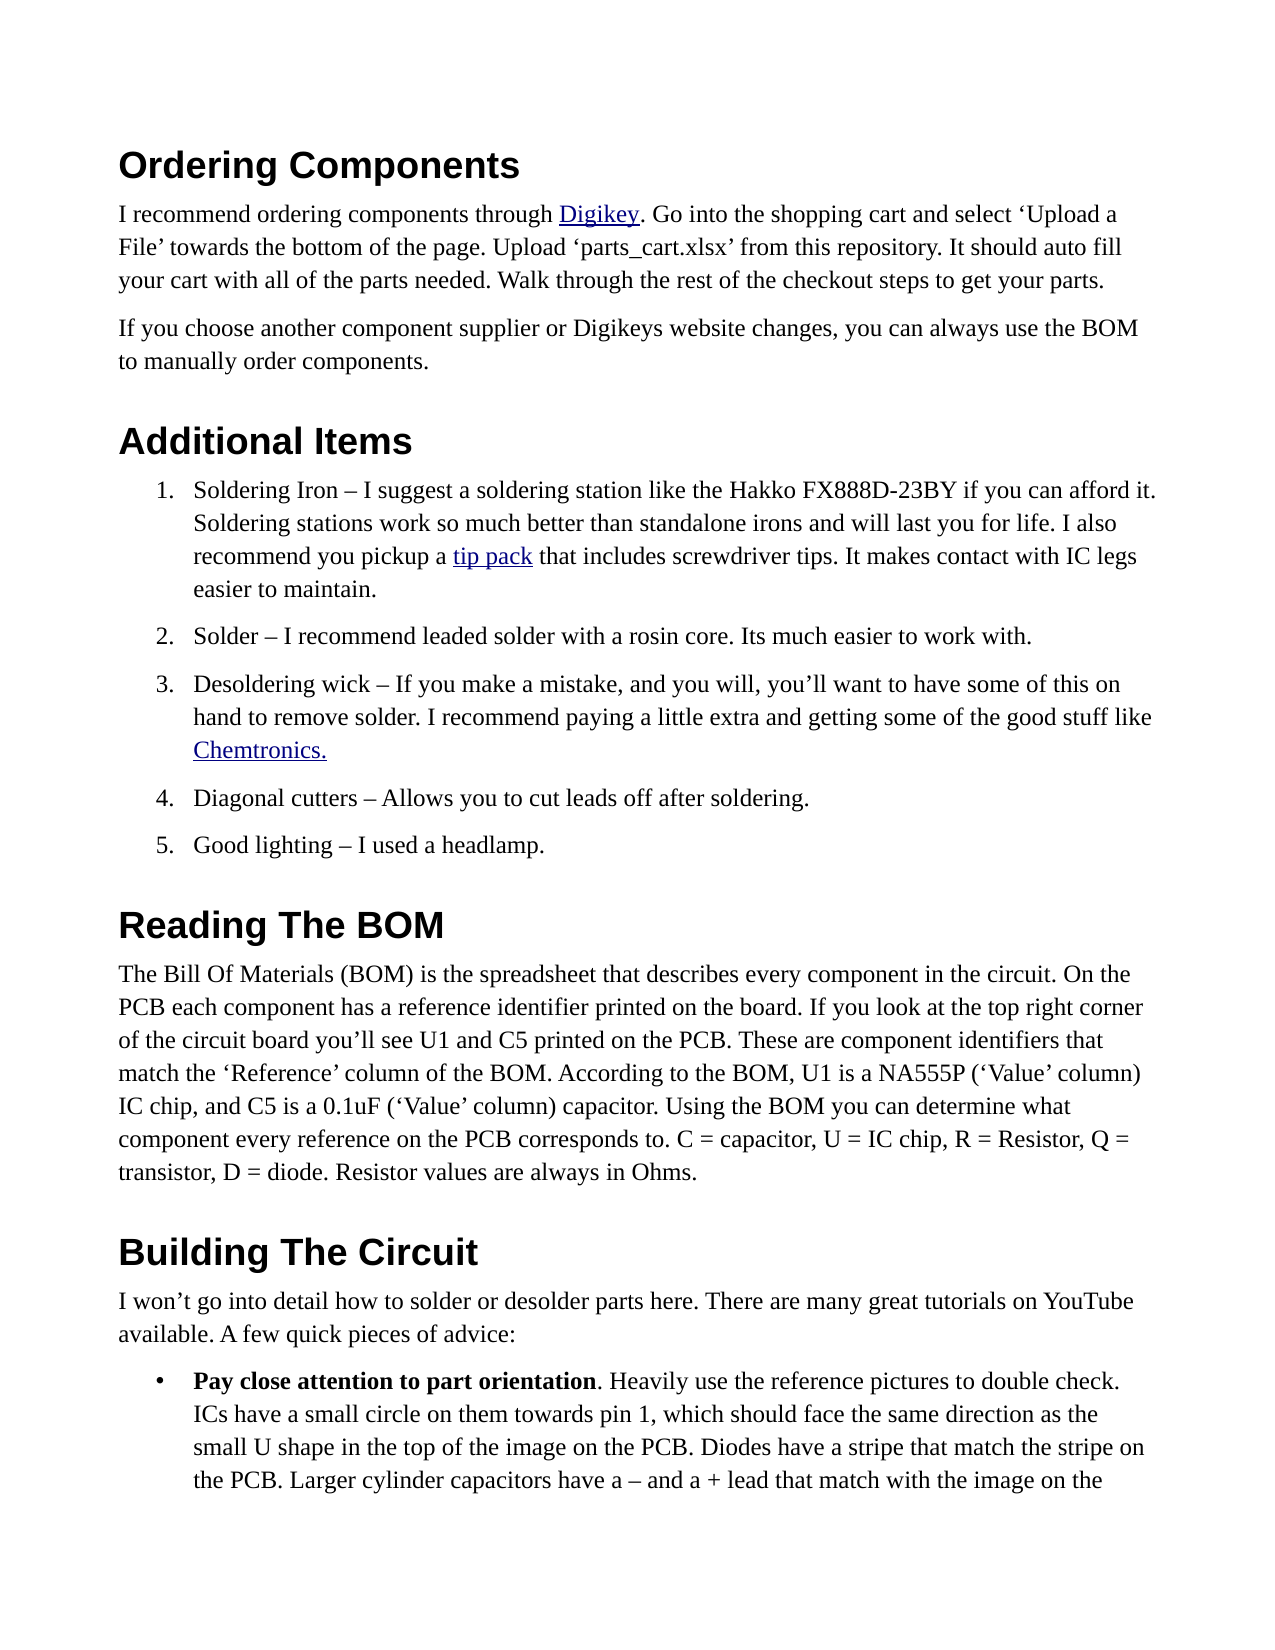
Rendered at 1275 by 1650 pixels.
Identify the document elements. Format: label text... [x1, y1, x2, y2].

list Desoldering wick – If you make a mistake, and you will, you’ll want to have some of this on hand to remove solder. I recommend paying a little extra and getting some of the good stuff like Chemtronics. [156, 669, 1157, 764]
text If you choose another component supplier or Digikeys website changes, you can always use the BOM to manually order components. [118, 313, 1157, 375]
list Solder – I recommend leaded solder with a rosin core. Its much easier to work with. [156, 621, 1157, 650]
subtitle Ordering Components [118, 143, 1157, 187]
subtitle Additional Items [118, 418, 1157, 462]
text I won’t go into detail how to solder or desolder parts here. There are many great tutorials on YouTube available. A few quick pieces of advice: [118, 1286, 1157, 1348]
list Soldering Iron – I suggest a soldering station like the Hakko FX888D-23BY if you can afford it. Soldering stations work so much better than standalone irons and will last you for life. I also recommend you pickup a tip pack that includes screwdriver tips. It makes contact with IC legs easier to maintain. [156, 475, 1157, 602]
text I recommend ordering components through Digikey. Go into the shopping cart and select ‘Upload a File’ towards the bottom of the page. Upload ‘parts_cart.xlsx’ from this repository. It should auto fill your cart with all of the parts needed. Walk through the rest of the checkout steps to get your parts. [118, 199, 1157, 294]
subtitle Reading The BOM [118, 903, 1157, 946]
list Pay close attention to part orientation. Heavily use the reference pictures to double check. ICs have a small circle on them towards pin 1, which should face the same direction as the small U shape in the top of the image on the PCB. Diodes have a stripe that match the stripe on the PCB. Larger cylinder capacitors have a – and a + lead that match with the image on the [156, 1366, 1157, 1494]
subtitle Building The Circuit [118, 1230, 1157, 1273]
text The Bill Of Materials (BOM) is the spreadsheet that describes every component in the circuit. On the PCB each component has a reference identifier printed on the board. If you look at the top right corner of the circuit board you’ll see U1 and C5 printed on the PCB. These are component identifiers that match the ‘Reference’ column of the BOM. According to the BOM, U1 is a NA555P (‘Value’ column) IC chip, and C5 is a 0.1uF (‘Value’ column) capacitor. Using the BOM you can determine what component every reference on the PCB corresponds to. C = capacitor, U = IC chip, R = Resistor, Q = transistor, D = diode. Resistor values are always in Ohms. [118, 959, 1157, 1186]
list Diagonal cutters – Allows you to cut leads off after soldering. [156, 783, 1157, 811]
list Good lighting – I used a headlamp. [156, 830, 1157, 859]
